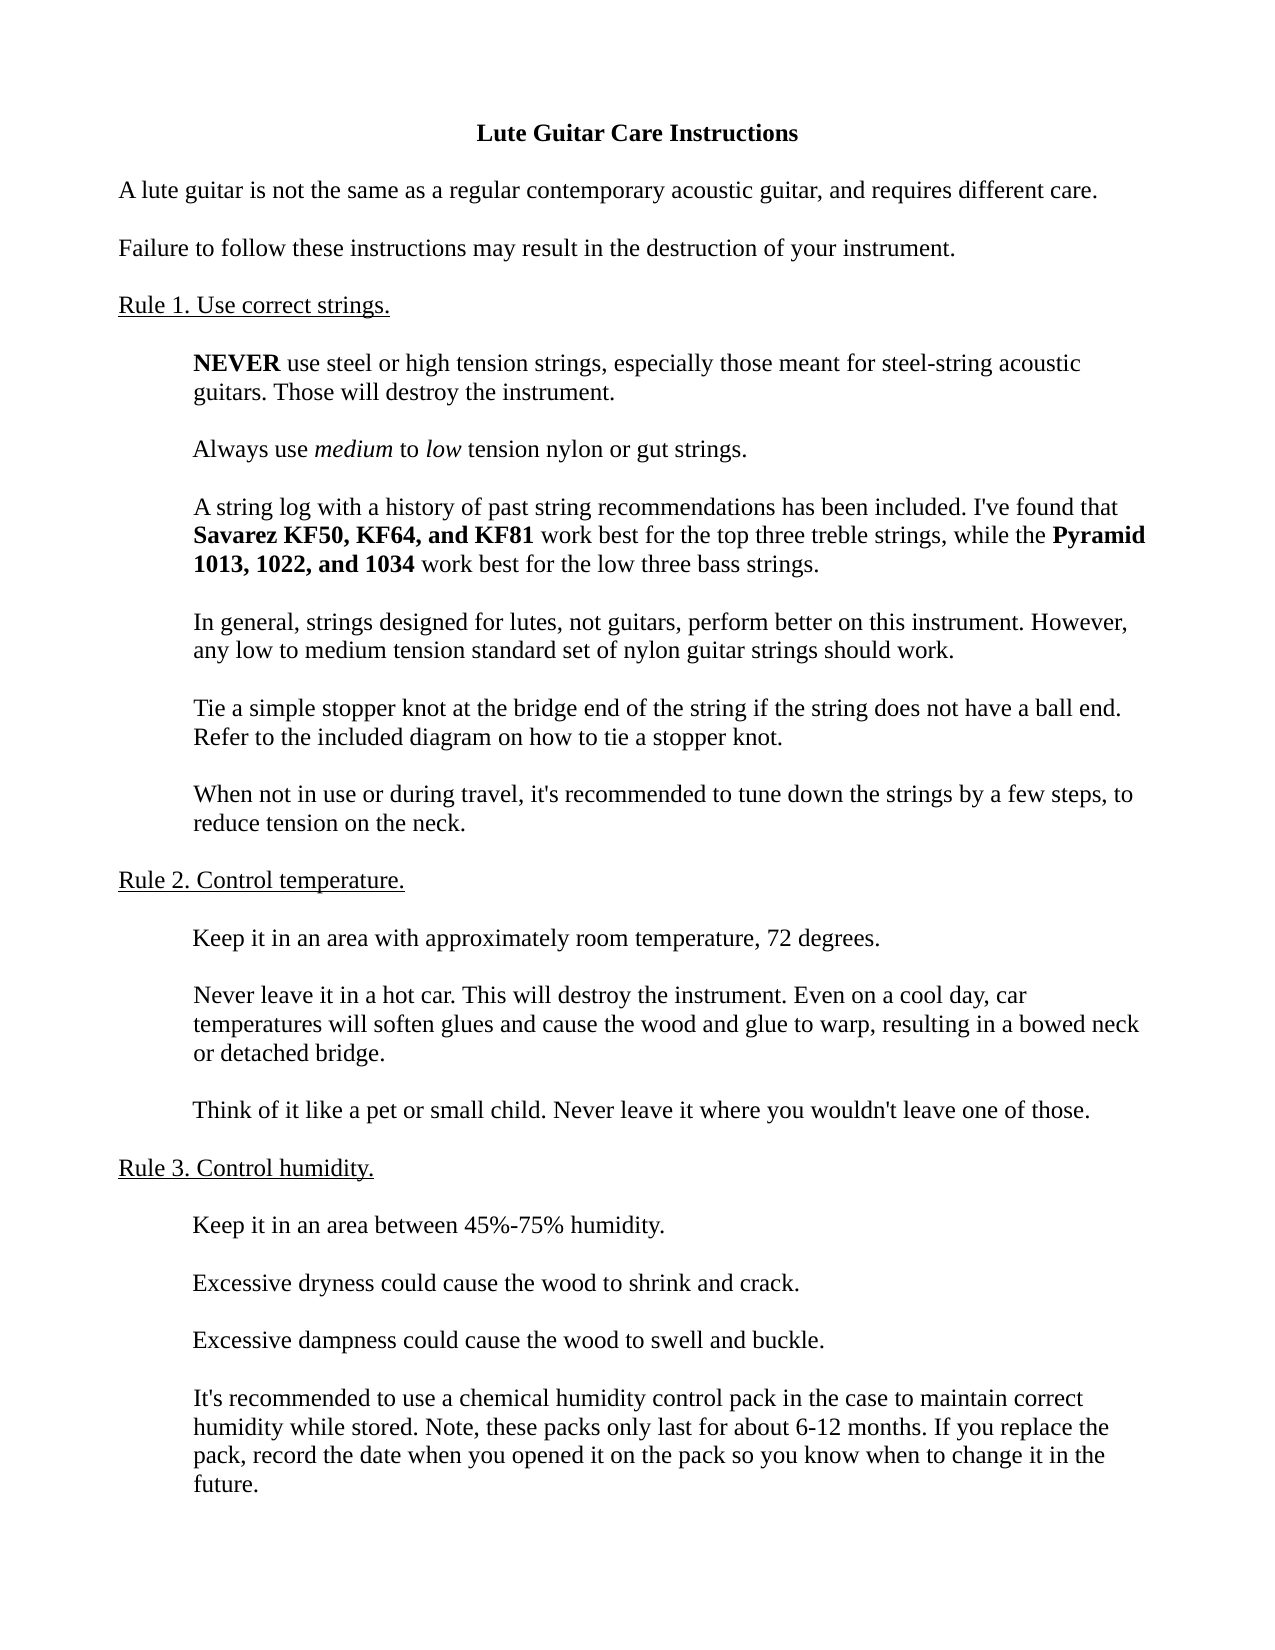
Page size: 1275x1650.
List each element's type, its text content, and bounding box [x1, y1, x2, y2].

text Keep it in an area with approximately room temperature, 72 degrees. [118, 923, 1157, 952]
text NEVER use steel or high tension strings, especially those meant for steel-string acoustic guitars. Those will destroy the instrument. [156, 348, 1157, 406]
text Think of it like a pet or small child. Never leave it where you wouldn't leave one of those. [118, 1096, 1157, 1124]
text It's recommended to use a chemical humidity control pack in the case to maintain correct humidity while stored. Note, these packs only last for about 6-12 months. If you replace the pack, record the date when you opened it on the pack so you know when to change it in the future. [193, 1383, 1157, 1498]
text Never leave it in a hot car. This will destroy the instrument. Even on a cool day, car temperatures will soften glues and cause the wood and glue to warp, resulting in a bowed neck or detached bridge. [193, 981, 1157, 1067]
text A lute guitar is not the same as a regular contemporary acoustic guitar, and requires different care. [118, 176, 1157, 204]
text Rule 3. Control humidity. [118, 1153, 1157, 1182]
text Tie a simple stopper knot at the bridge end of the string if the string does not have a ball end. Refer to the included diagram on how to tie a stopper knot. [193, 693, 1157, 751]
text A string log with a history of past string recommendations has been included. I've found that Savarez KF50, KF64, and KF81 work best for the top three treble strings, while the Pyramid 1013, 1022, and 1034 work best for the low three bass strings. [156, 492, 1157, 578]
text In general, strings designed for lutes, not guitars, perform better on this instrument. However, any low to medium tension standard set of nylon guitar strings should work. [156, 607, 1157, 664]
text Failure to follow these instructions may result in the destruction of your instrument. [118, 233, 1157, 262]
text When not in use or during travel, it's recommended to tune down the strings by a few steps, to reduce tension on the neck. [193, 779, 1157, 837]
text Lute Guitar Care Instructions [118, 118, 1157, 147]
text Excessive dampness could cause the wood to swell and buckle. [118, 1326, 1157, 1354]
text Always use medium to low tension nylon or gut strings. [118, 434, 1157, 463]
text Excessive dryness could cause the wood to shrink and crack. [118, 1268, 1157, 1297]
text Rule 1. Use correct strings. [118, 291, 1157, 319]
text Rule 2. Control temperature. [118, 866, 1157, 894]
text Keep it in an area between 45%-75% humidity. [118, 1211, 1157, 1239]
